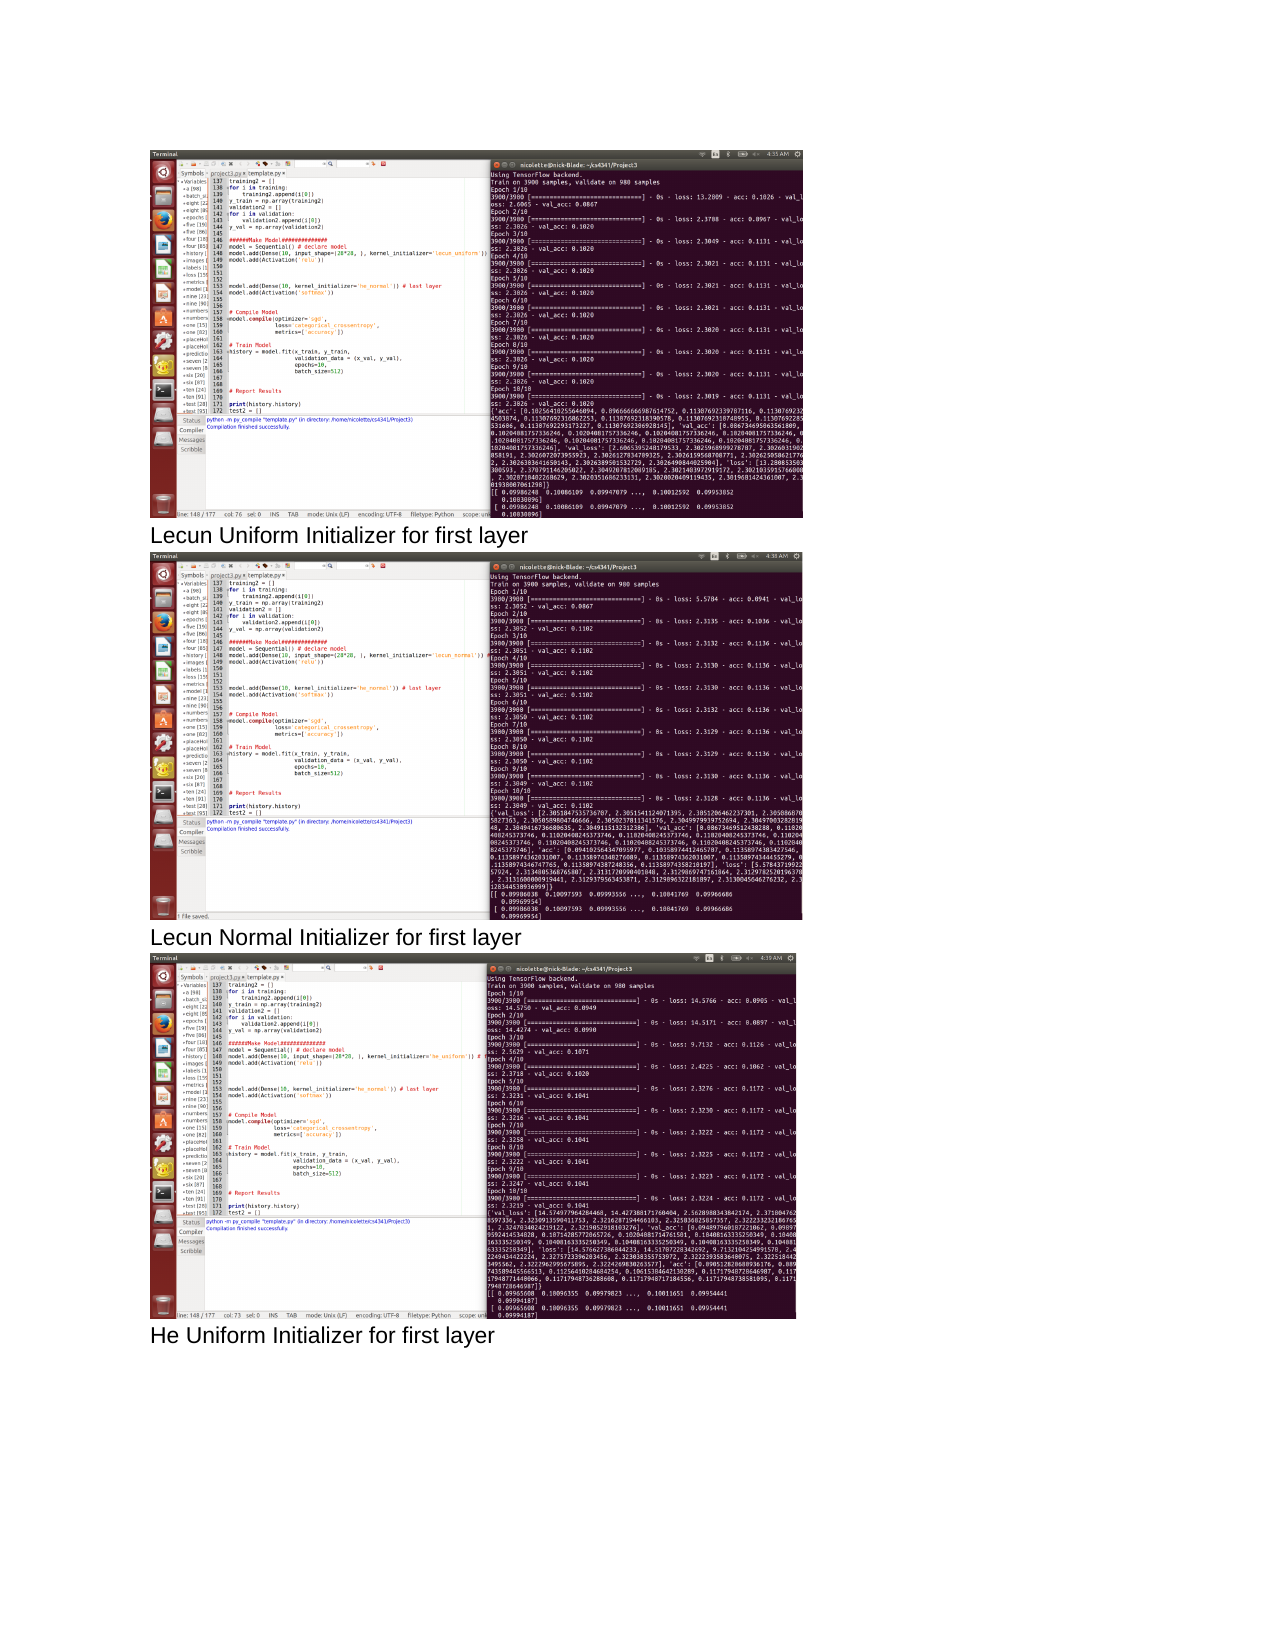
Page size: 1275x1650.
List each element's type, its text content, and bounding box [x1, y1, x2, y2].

text Lecun Uniform Initializer for first layer [150, 522, 1125, 548]
text He Uniform Initializer for first layer [150, 1322, 1125, 1349]
picture [150, 552, 803, 920]
picture [150, 953, 797, 1319]
text Lecun Normal Initializer for first layer [150, 924, 1125, 950]
picture [150, 150, 803, 518]
